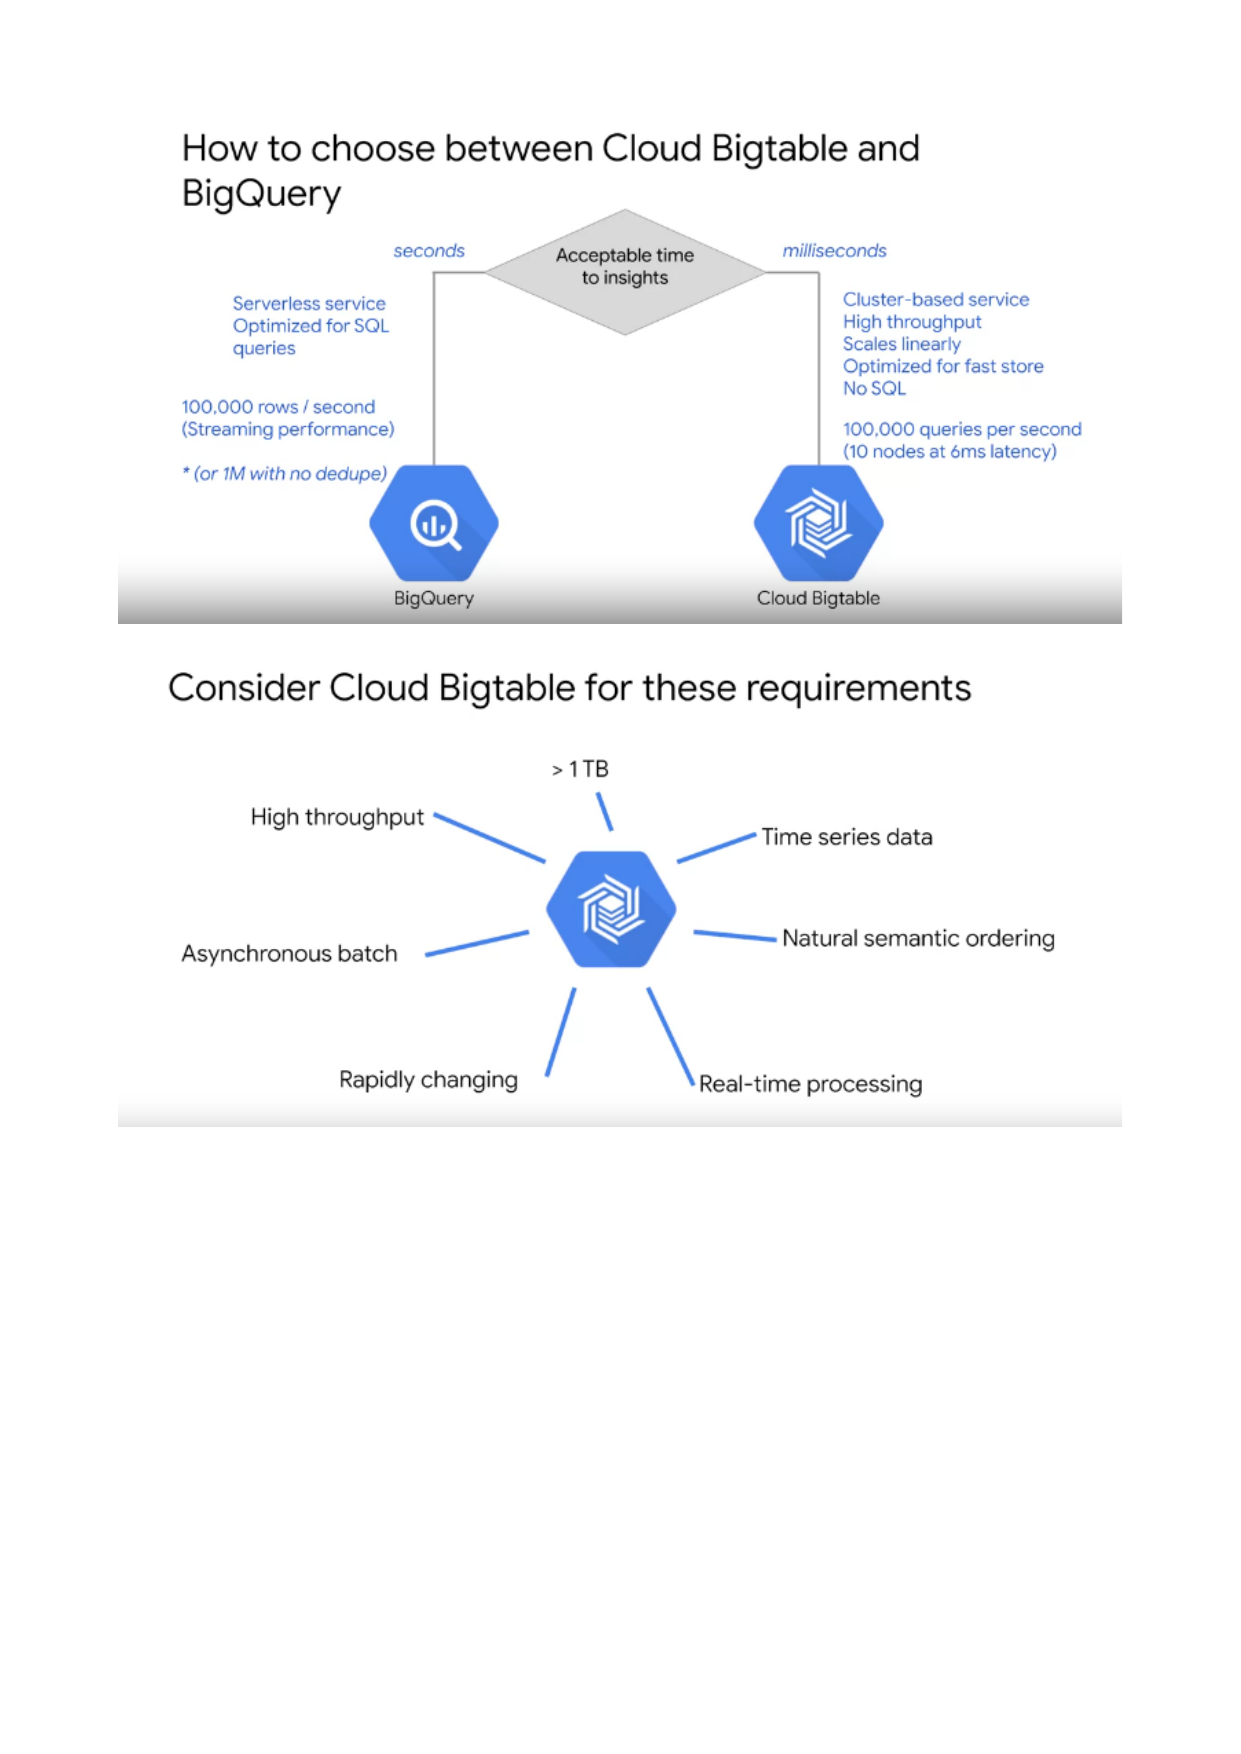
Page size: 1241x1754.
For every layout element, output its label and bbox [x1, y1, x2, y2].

picture [118, 652, 1123, 1127]
picture [118, 118, 1123, 624]
